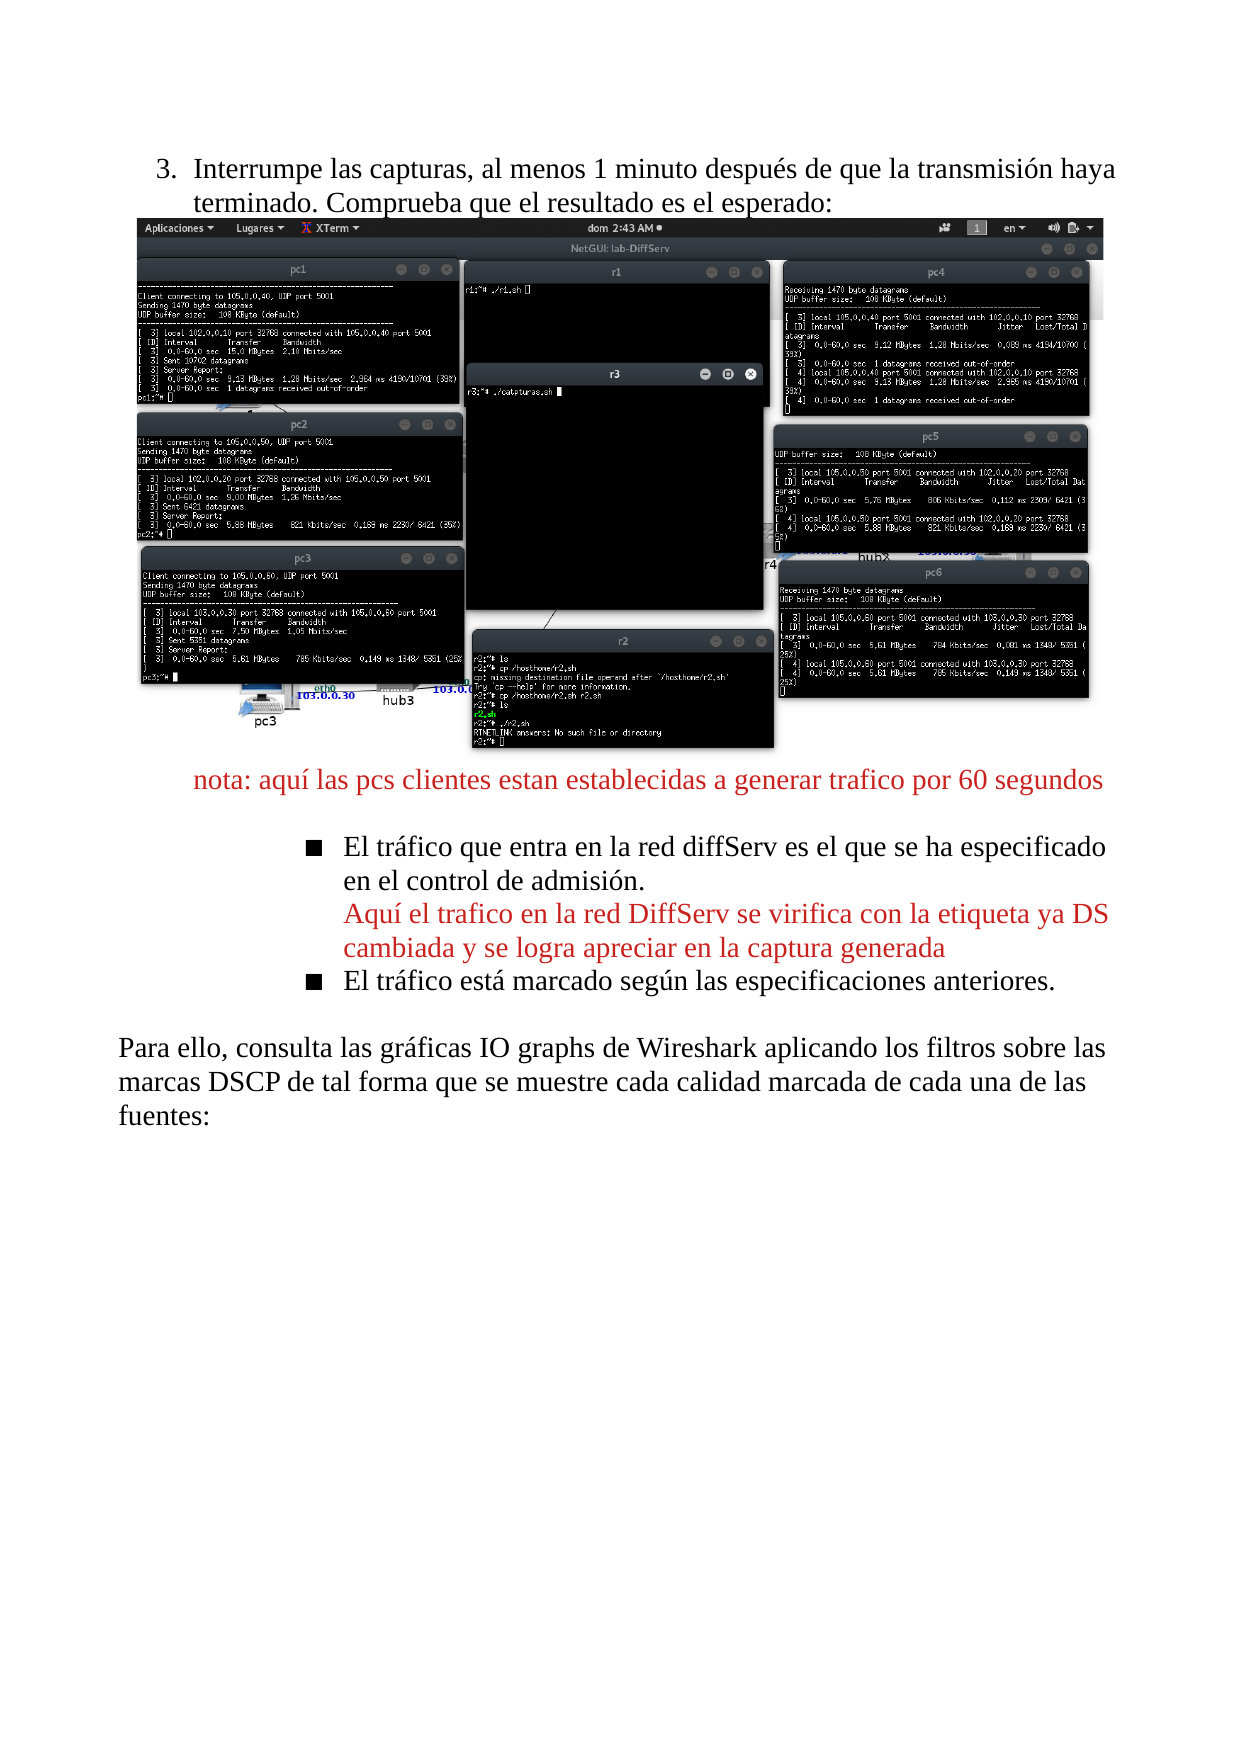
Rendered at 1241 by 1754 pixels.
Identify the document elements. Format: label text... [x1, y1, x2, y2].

list nota: aquí las pcs clientes estan establecidas a generar trafico por 60 segundos [156, 219, 1122, 796]
text Para ello, consulta las gráficas IO graphs de Wireshark aplicando los filtros sobre las marcas DSCP de tal forma que se muestre cada calidad marcada de cada una de las fuentes: [118, 1031, 1122, 1131]
list El tráfico que entra en la red diffServ es el que se ha especificado en el control de admisión. [306, 829, 1122, 896]
list Aquí el trafico en la red DiffServ se virifica con la etiqueta ya DS cambiada y se logra apreciar en la captura generada [306, 896, 1122, 963]
picture [136, 218, 1104, 762]
list Interrumpe las capturas, al menos 1 minuto después de que la transmisión haya terminado. Comprueba que el resultado es el esperado: [156, 152, 1122, 219]
list El tráfico está marcado según las especificaciones anteriores. [306, 963, 1122, 997]
